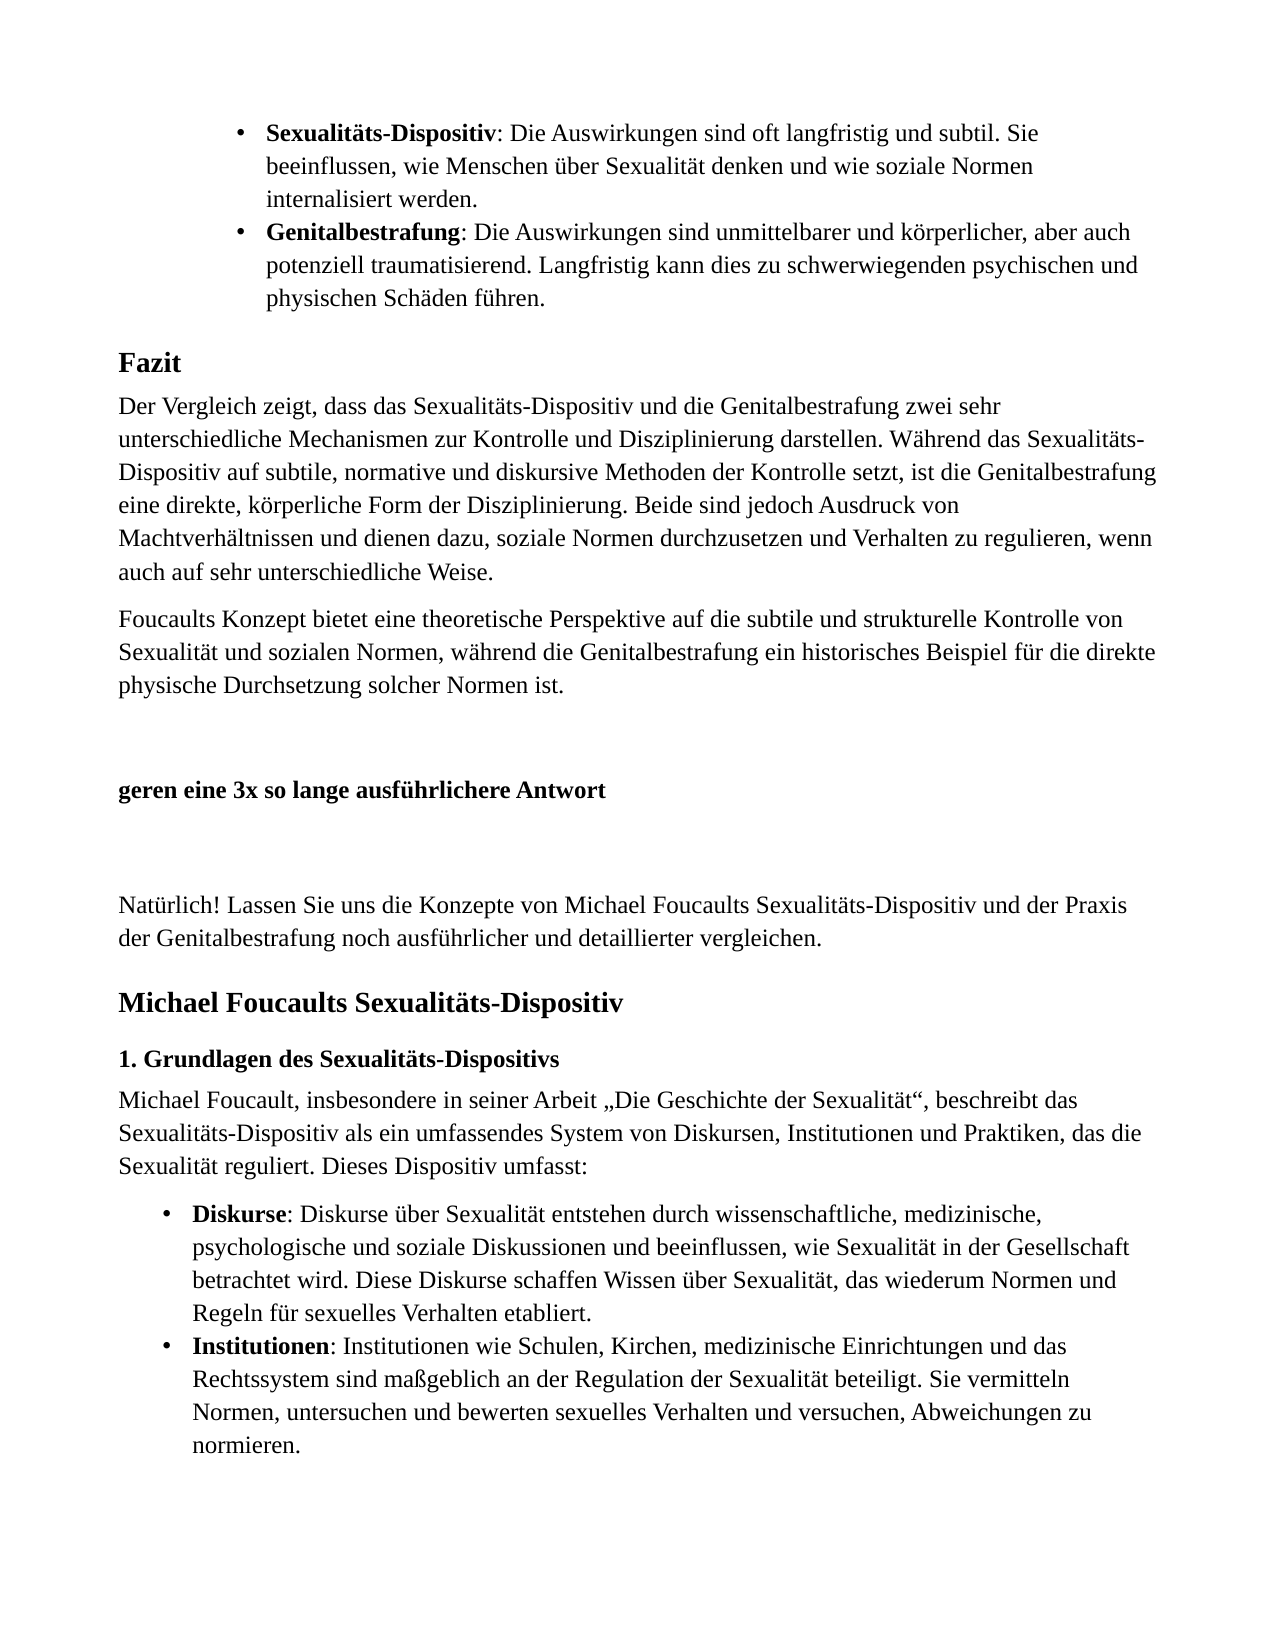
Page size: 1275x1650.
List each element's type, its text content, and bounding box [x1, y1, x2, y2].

subtitle 1. Grundlagen des Sexualitäts-Dispositivs [118, 1044, 1157, 1073]
text geren eine 3x so lange ausführlichere Antwort [118, 775, 1157, 804]
list Sexualitäts-Dispositiv: Die Auswirkungen sind oft langfristig und subtil. Sie beeinflussen, wie Menschen über Sexualität denken und wie soziale Normen internalisiert werden. [236, 118, 1157, 213]
text Der Vergleich zeigt, dass das Sexualitäts-Dispositiv und die Genitalbestrafung zwei sehr unterschiedliche Mechanismen zur Kontrolle und Disziplinierung darstellen. Während das Sexualitäts-Dispositiv auf subtile, normative und diskursive Methoden der Kontrolle setzt, ist die Genitalbestrafung eine direkte, körperliche Form der Disziplinierung. Beide sind jedoch Ausdruck von Machtverhältnissen und dienen dazu, soziale Normen durchzusetzen und Verhalten zu regulieren, wenn auch auf sehr unterschiedliche Weise. [118, 391, 1157, 585]
text Natürlich! Lassen Sie uns die Konzepte von Michael Foucaults Sexualitäts-Dispositiv und der Praxis der Genitalbestrafung noch ausführlicher und detaillierter vergleichen. [118, 890, 1157, 952]
list Diskurse: Diskurse über Sexualität entstehen durch wissenschaftliche, medizinische, psychologische und soziale Diskussionen und beeinflussen, wie Sexualität in der Gesellschaft betrachtet wird. Diese Diskurse schaffen Wissen über Sexualität, das wiederum Normen und Regeln für sexuelles Verhalten etabliert. [162, 1199, 1157, 1327]
list Institutionen: Institutionen wie Schulen, Kirchen, medizinische Einrichtungen und das Rechtssystem sind maßgeblich an der Regulation der Sexualität beteiligt. Sie vermitteln Normen, untersuchen und bewerten sexuelles Verhalten und versuchen, Abweichungen zu normieren. [162, 1331, 1157, 1459]
list Genitalbestrafung: Die Auswirkungen sind unmittelbarer und körperlicher, aber auch potenziell traumatisierend. Langfristig kann dies zu schwerwiegenden psychischen und physischen Schäden führen. [236, 217, 1157, 312]
subtitle Michael Foucaults Sexualitäts-Dispositiv [118, 986, 1157, 1019]
text Michael Foucault, insbesondere in seiner Arbeit „Die Geschichte der Sexualität“, beschreibt das Sexualitäts-Dispositiv als ein umfassendes System von Diskursen, Institutionen und Praktiken, das die Sexualität reguliert. Dieses Dispositiv umfasst: [118, 1085, 1157, 1180]
subtitle Fazit [118, 345, 1157, 379]
text Foucaults Konzept bietet eine theoretische Perspektive auf die subtile und strukturelle Kontrolle von Sexualität und sozialen Normen, während die Genitalbestrafung ein historisches Beispiel für die direkte physische Durchsetzung solcher Normen ist. [118, 604, 1157, 699]
